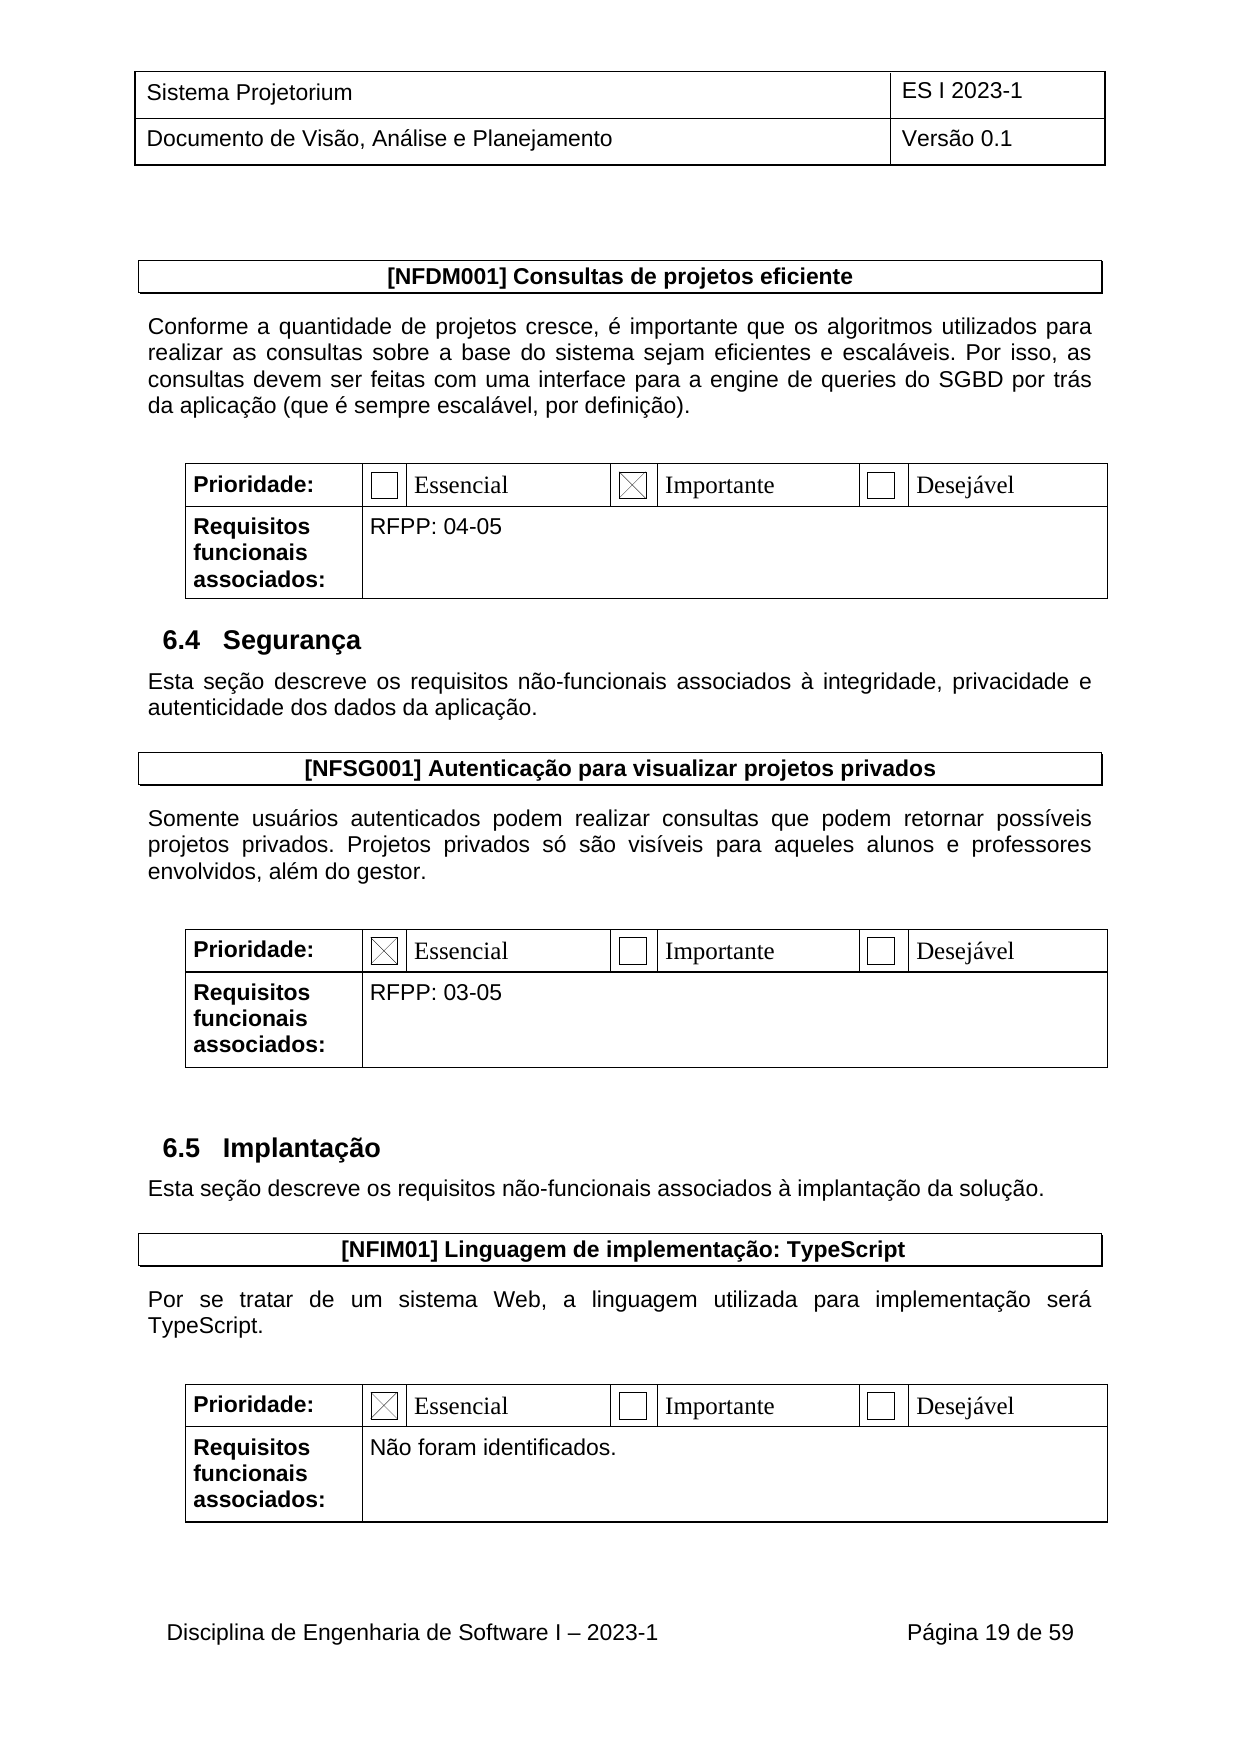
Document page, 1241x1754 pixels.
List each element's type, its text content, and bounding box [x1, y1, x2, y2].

table_header [860, 1385, 908, 1426]
table_header [611, 464, 657, 506]
table_cell RFPP: 04-05 [363, 507, 1107, 598]
table_header Essencial [407, 930, 610, 971]
table_cell Requisitos funcionais associados: [186, 1427, 362, 1521]
text Esta seção descreve os requisitos não-funcionais associados à implantação da solução. [148, 1175, 1092, 1202]
table_header Importante [658, 930, 859, 971]
table_cell RFPP: 03-05 [363, 973, 1107, 1067]
table_header [860, 464, 908, 506]
text Esta seção descreve os requisitos não-funcionais associados à integridade, privacidade e autenticidade dos dados da aplicação. [148, 668, 1092, 721]
text Conforme a quantidade de projetos cresce, é importante que os algoritmos utilizados para realizar as consultas sobre a base do sistema sejam eficientes e escaláveis. Por isso, as consultas devem ser feitas com uma interface para a engine de queries do SGBD por trás da aplicação (que é sempre escalável, por definição). [148, 313, 1092, 418]
text [NFIM01] Linguagem de implementação: TypeScript [139, 1234, 1101, 1265]
table_header [363, 464, 406, 506]
table_header Desejável [909, 930, 1107, 971]
table_header [611, 1385, 657, 1426]
table_header [611, 930, 657, 971]
text [NFDM001] Consultas de projetos eficiente [139, 261, 1101, 292]
table_header Essencial [407, 1385, 610, 1426]
table_cell Requisitos funcionais associados: [186, 507, 362, 598]
table_header Importante [658, 464, 859, 506]
table_header [363, 930, 406, 971]
subtitle Implantação [162, 1132, 1092, 1163]
table_header Importante [658, 1385, 859, 1426]
table_header Prioridade: [186, 930, 362, 971]
table_cell Não foram identificados. [363, 1427, 1107, 1521]
table_header [860, 930, 908, 971]
text [NFSG001] Autenticação para visualizar projetos privados [139, 753, 1101, 784]
table_cell Requisitos funcionais associados: [186, 973, 362, 1067]
text Somente usuários autenticados podem realizar consultas que podem retornar possíveis projetos privados. Projetos privados só são visíveis para aqueles alunos e professores envolvidos, além do gestor. [148, 805, 1092, 884]
table_header Prioridade: [186, 1385, 362, 1426]
table_header Essencial [407, 464, 610, 506]
table_header [363, 1385, 406, 1426]
table_header Desejável [909, 464, 1107, 506]
table_header Prioridade: [186, 464, 362, 506]
table_header Desejável [909, 1385, 1107, 1426]
subtitle Segurança [162, 624, 1092, 656]
text Por se tratar de um sistema Web, a linguagem utilizada para implementação será TypeScript. [148, 1286, 1092, 1339]
